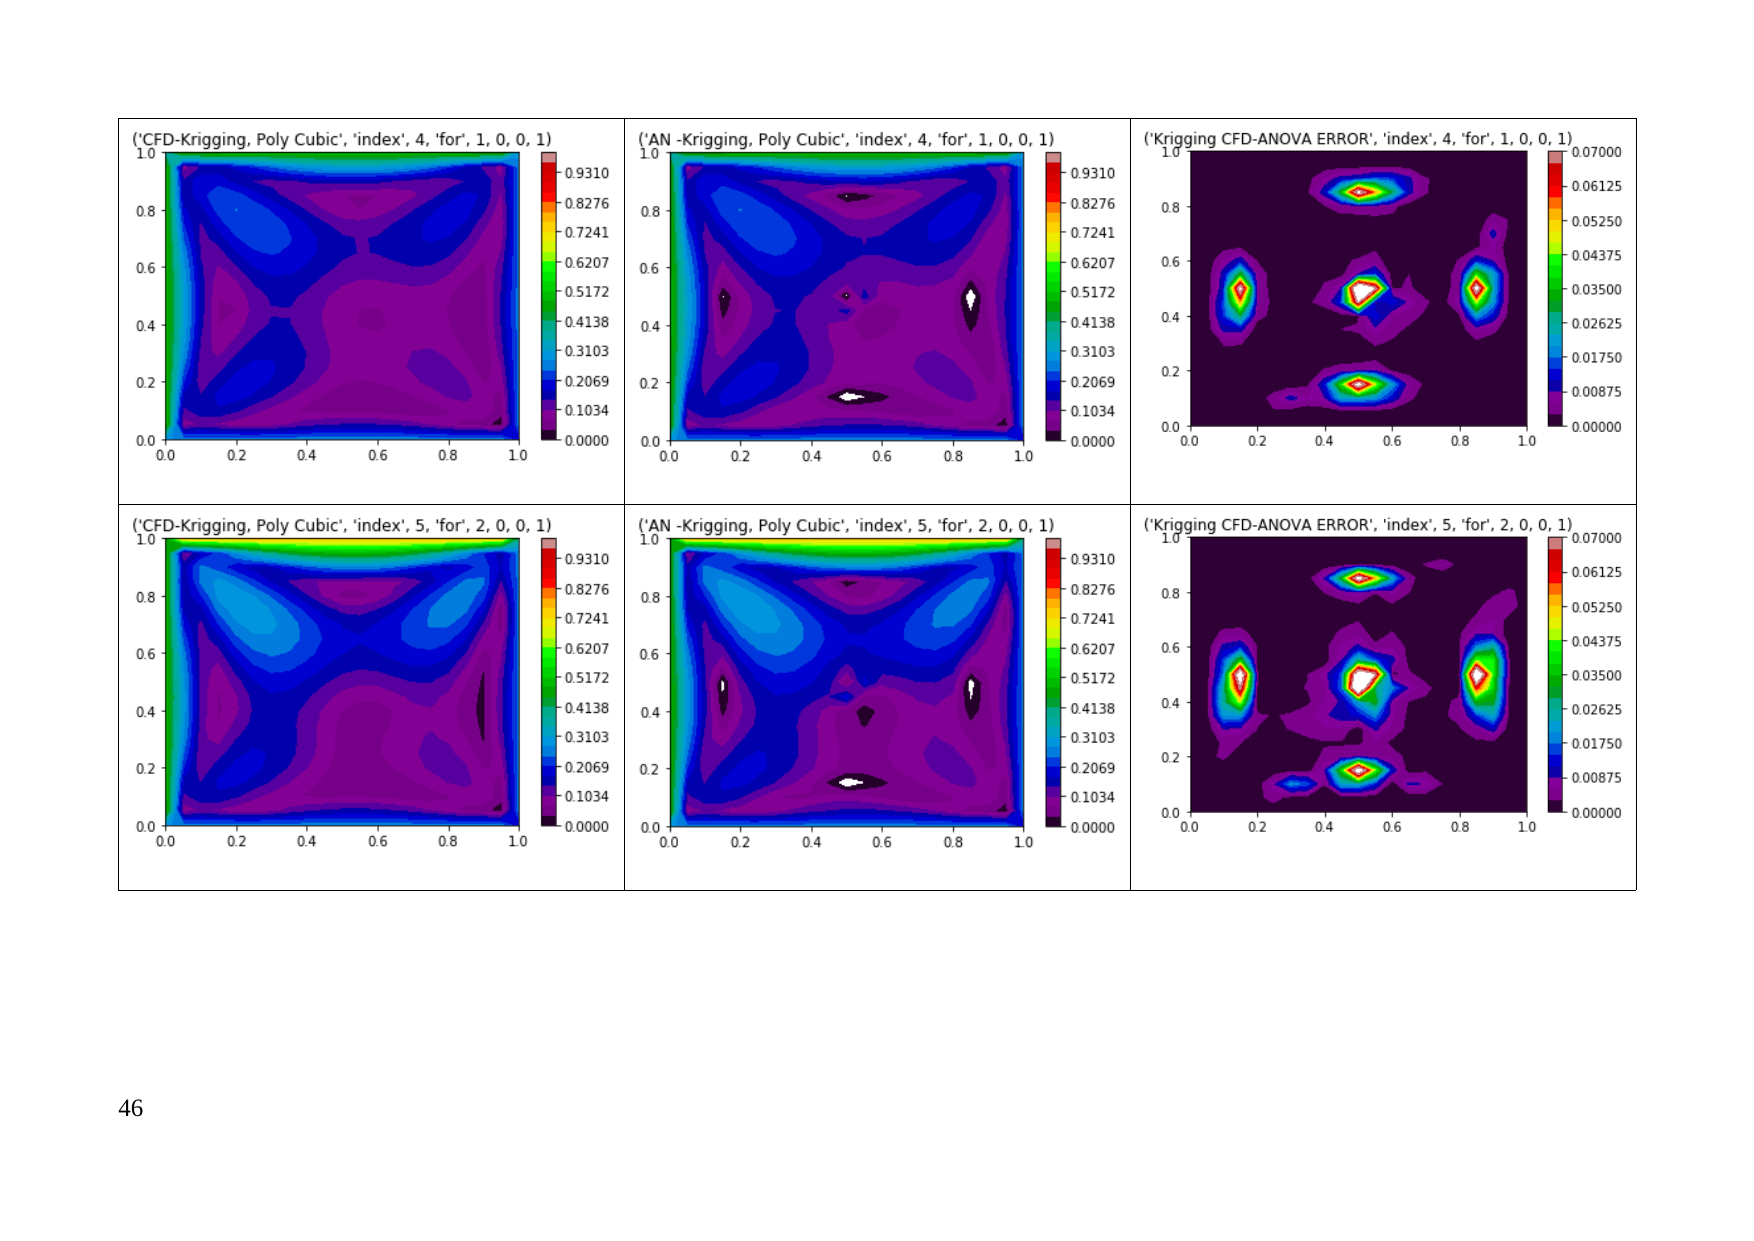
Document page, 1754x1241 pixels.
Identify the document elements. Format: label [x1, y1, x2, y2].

picture [629, 123, 1125, 472]
table_header [1131, 119, 1636, 504]
picture [1135, 123, 1631, 456]
table_cell [625, 505, 1130, 890]
picture [1135, 510, 1631, 842]
picture [629, 510, 1125, 858]
table_header [625, 119, 1130, 504]
picture [123, 510, 619, 857]
table_cell [1131, 505, 1636, 890]
table_header [119, 119, 624, 504]
picture [123, 123, 619, 471]
table_cell [119, 505, 624, 890]
